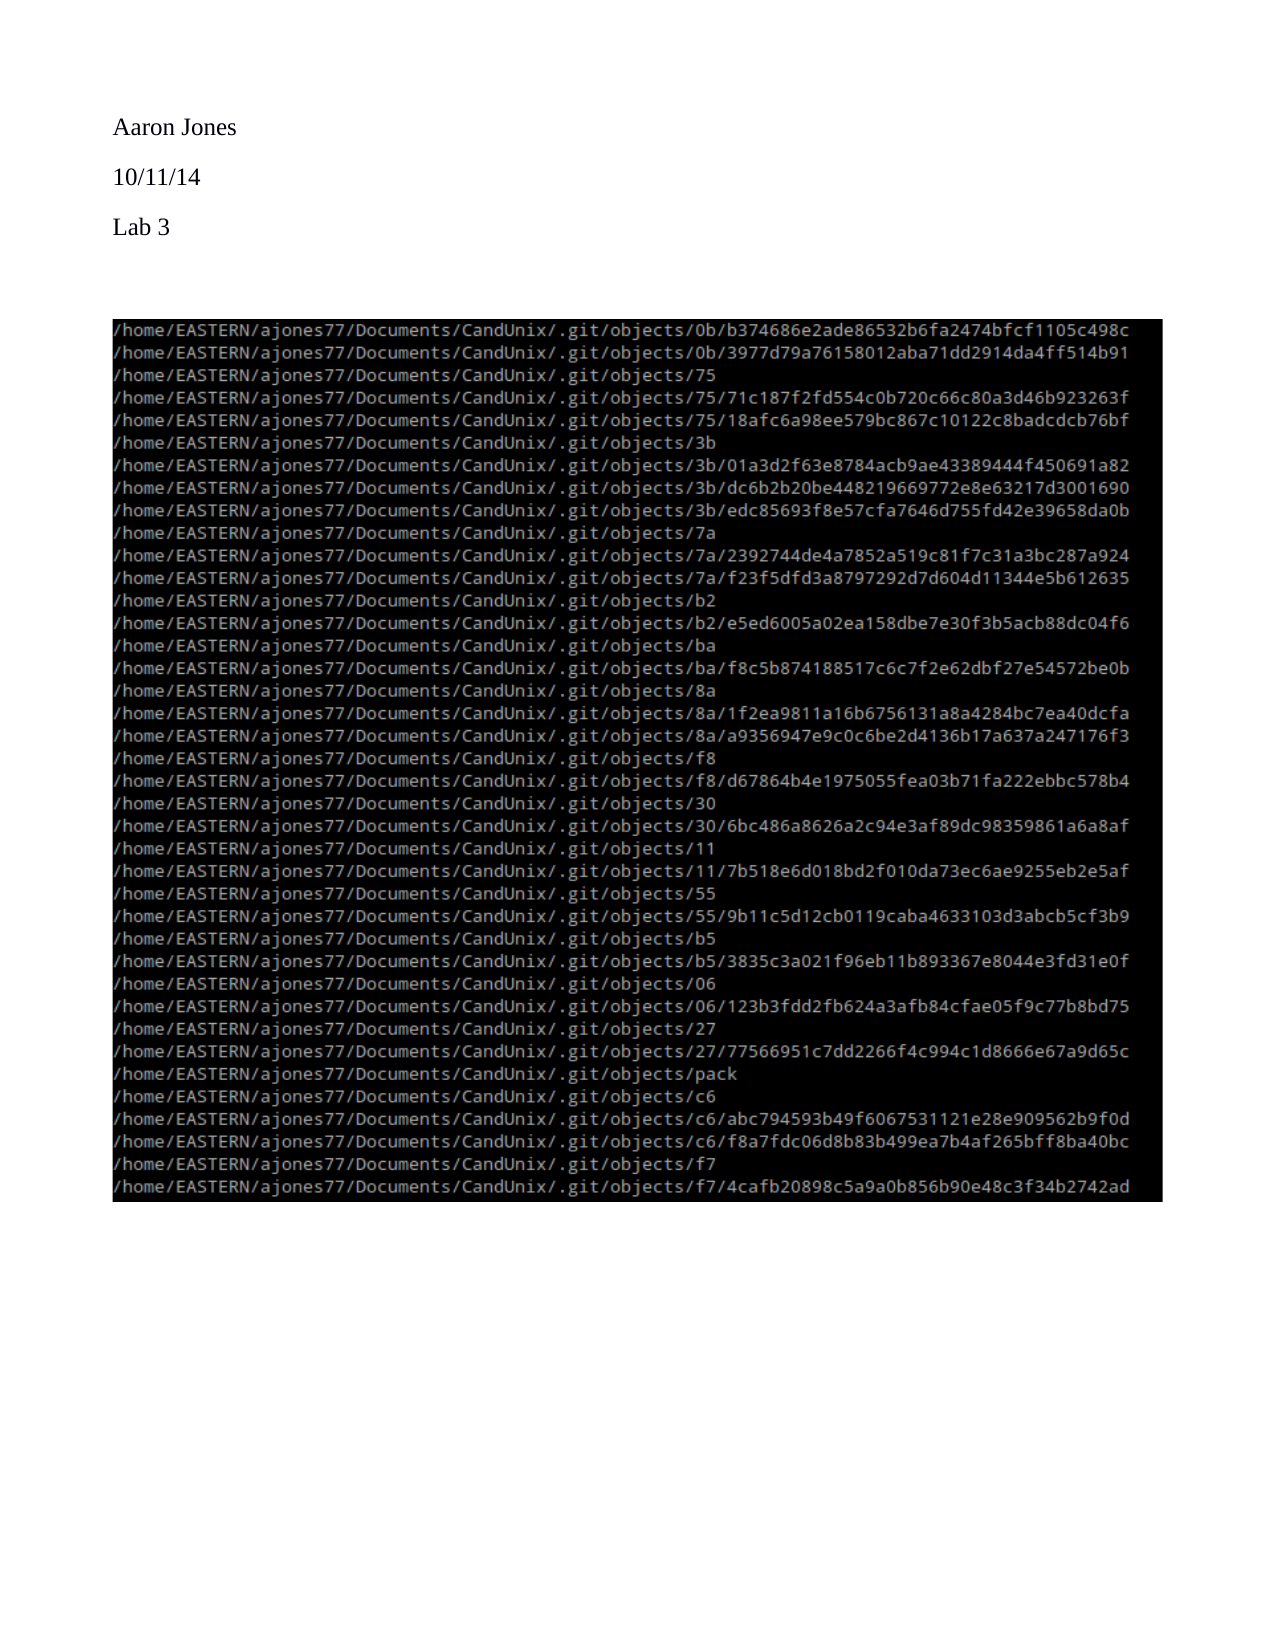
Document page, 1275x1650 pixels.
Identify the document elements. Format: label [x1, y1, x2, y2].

picture [112, 319, 1163, 1202]
